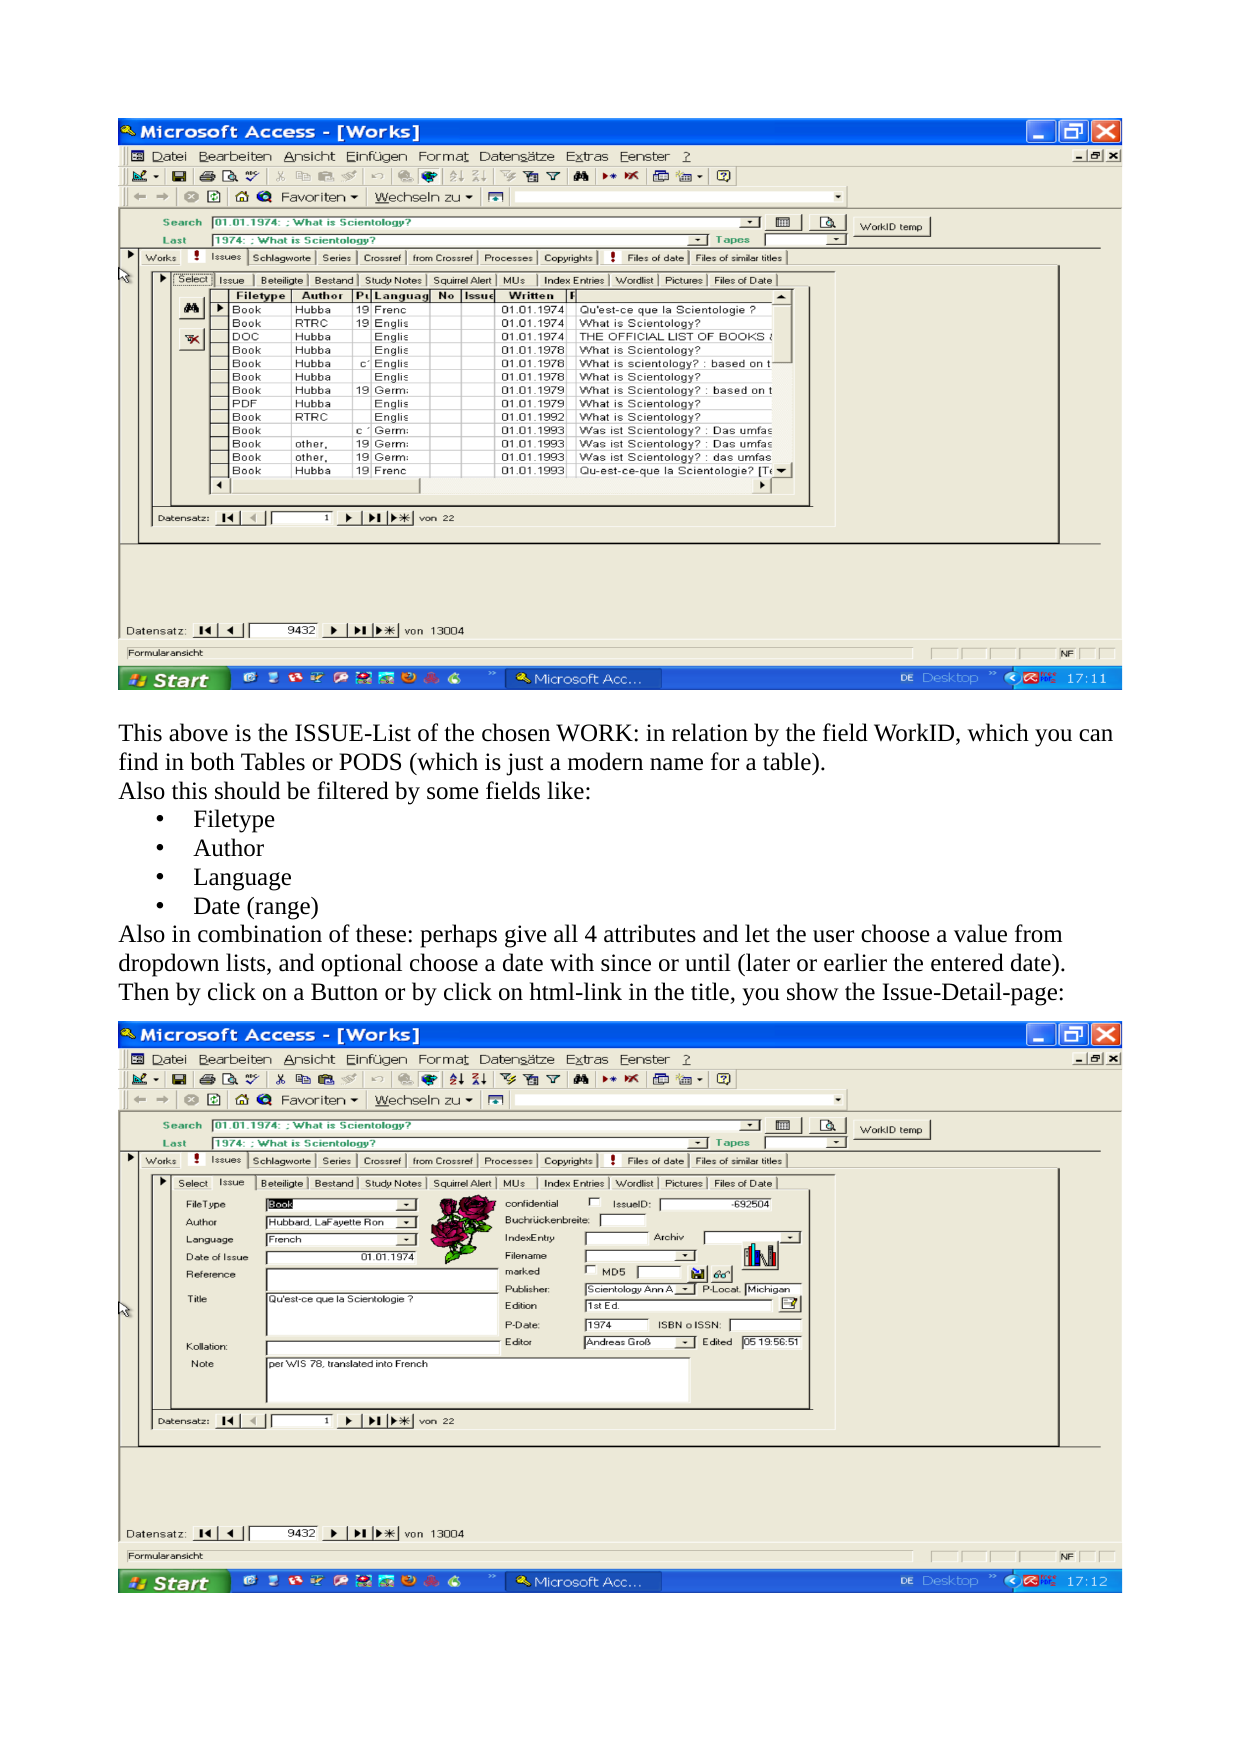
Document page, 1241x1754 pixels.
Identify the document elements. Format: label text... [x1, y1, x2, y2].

picture [118, 1021, 1123, 1593]
text Also this should be filtered by some fields like: [118, 776, 1122, 804]
list Language [156, 862, 1122, 891]
list Date (range) [156, 891, 1122, 919]
list Author [156, 833, 1122, 862]
text Then by click on a Button or by click on html-link in the title, you show the Issue-Detail-page: [118, 977, 1122, 1006]
text Also in combination of these: perhaps give all 4 attributes and let the user choose a value from dropdown lists, and optional choose a date with since or until (later or earlier the entered date). [118, 919, 1122, 977]
text This above is the ISSUE-List of the chosen WORK: in relation by the field WorkID, which you can find in both Tables or PODS (which is just a modern name for a table). [118, 718, 1122, 776]
list Filetype [156, 804, 1122, 833]
picture [118, 118, 1123, 690]
